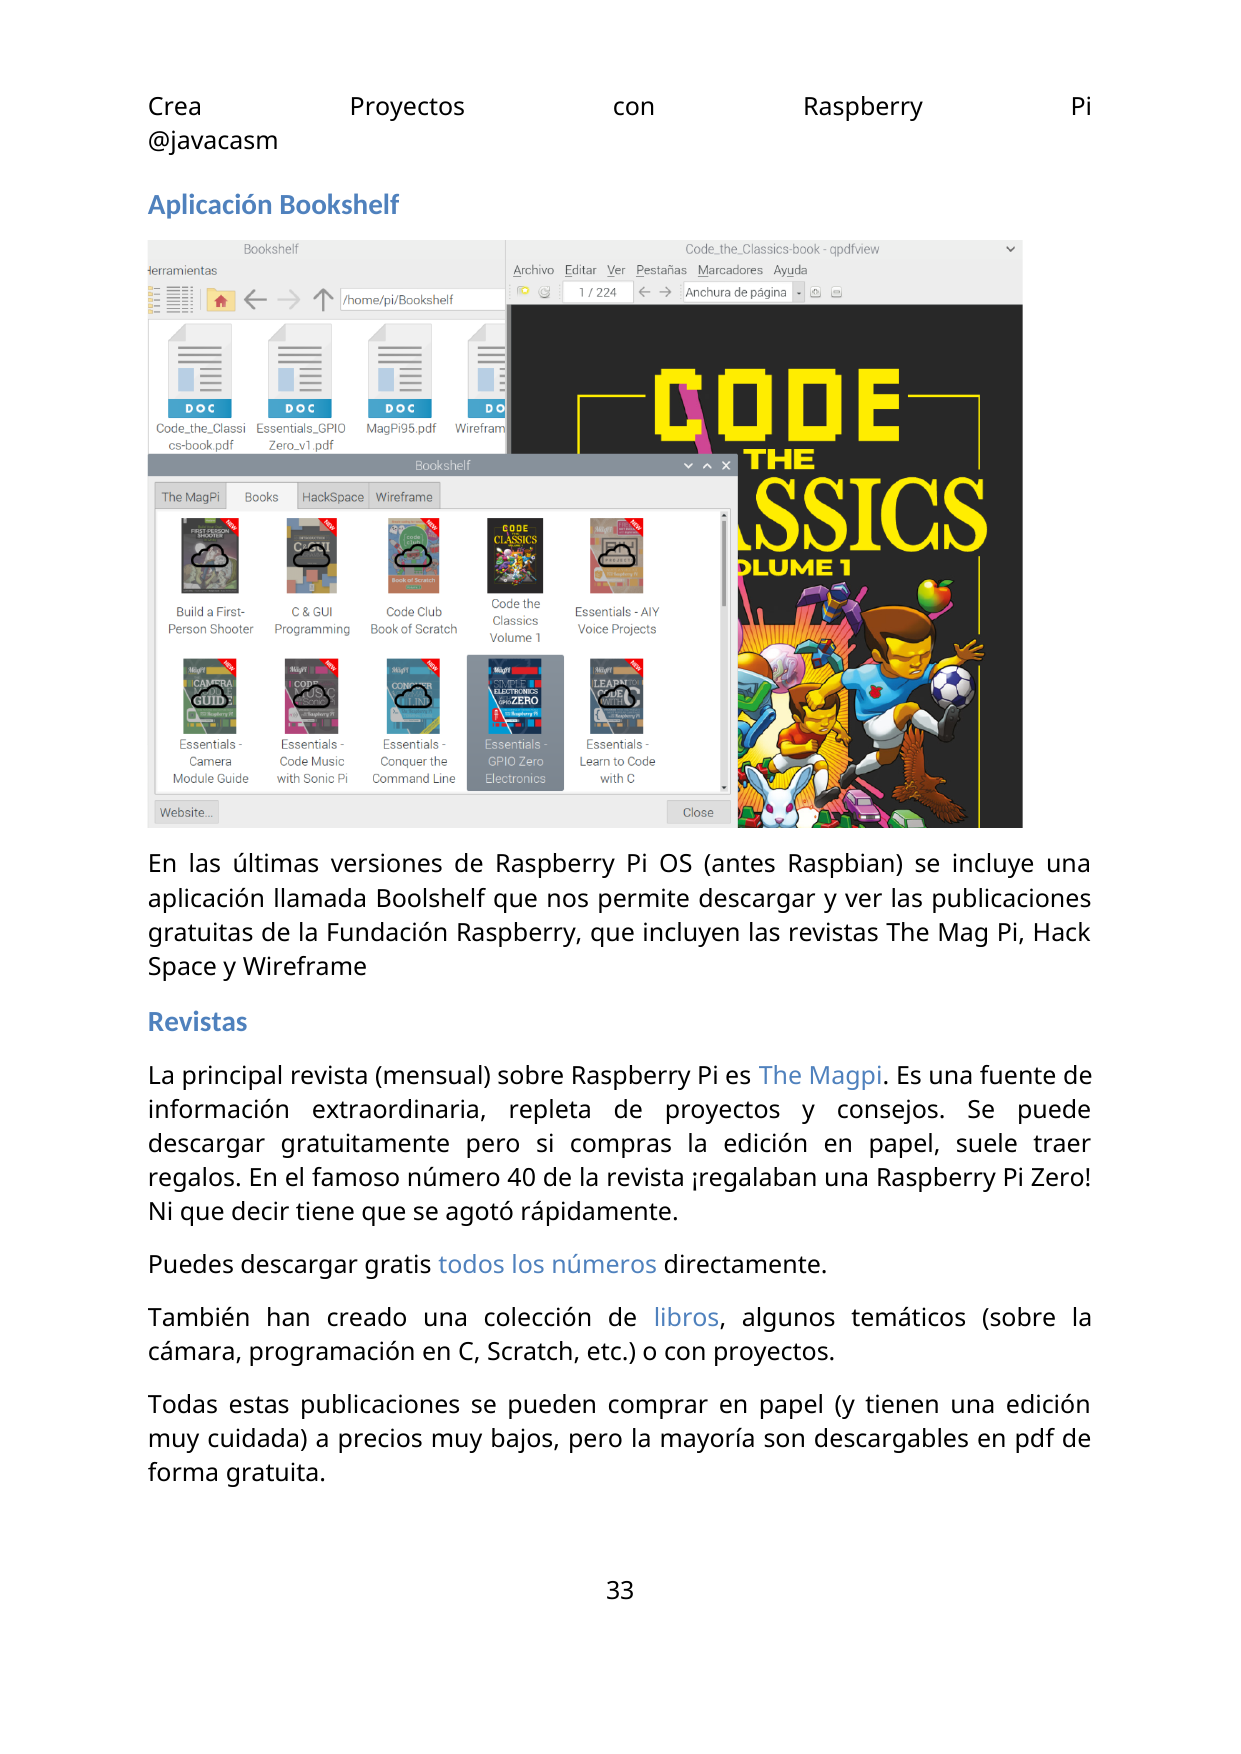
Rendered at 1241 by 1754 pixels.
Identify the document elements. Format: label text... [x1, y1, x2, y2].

text En las últimas versiones de Raspberry Pi OS (antes Raspbian) se incluye una aplicación llamada Boolshelf que nos permite descargar y ver las publicaciones gratuitas de la Fundación Raspberry, que incluyen las revistas The Mag Pi, Hack Space y Wireframe [148, 846, 1093, 982]
text Puedes descargar gratis todos los números directamente. [148, 1247, 1093, 1281]
text Todas estas publicaciones se pueden comprar en papel (y tienen una edición muy cuidada) a precios muy bajos, pero la mayoría son descargables en pdf de forma gratuita. [148, 1386, 1093, 1488]
picture [147, 240, 1023, 828]
subtitle Revistas [148, 1003, 1093, 1039]
text También han creado una colección de libros, algunos temáticos (sobre la cámara, programación en C, Scratch, etc.) o con proyectos. [148, 1299, 1093, 1368]
text La principal revista (mensual) sobre Raspberry Pi es The Magpi. Es una fuente de información extraordinaria, repleta de proyectos y consejos. Se puede descargar gratuitamente pero si compras la edición en papel, suele traer regalos. En el famoso número 40 de la revista ¡regalaban una Raspberry Pi Zero! Ni que decir tiene que se agotó rápidamente. [148, 1058, 1093, 1228]
subtitle Aplicación Bookshelf [148, 186, 1093, 222]
